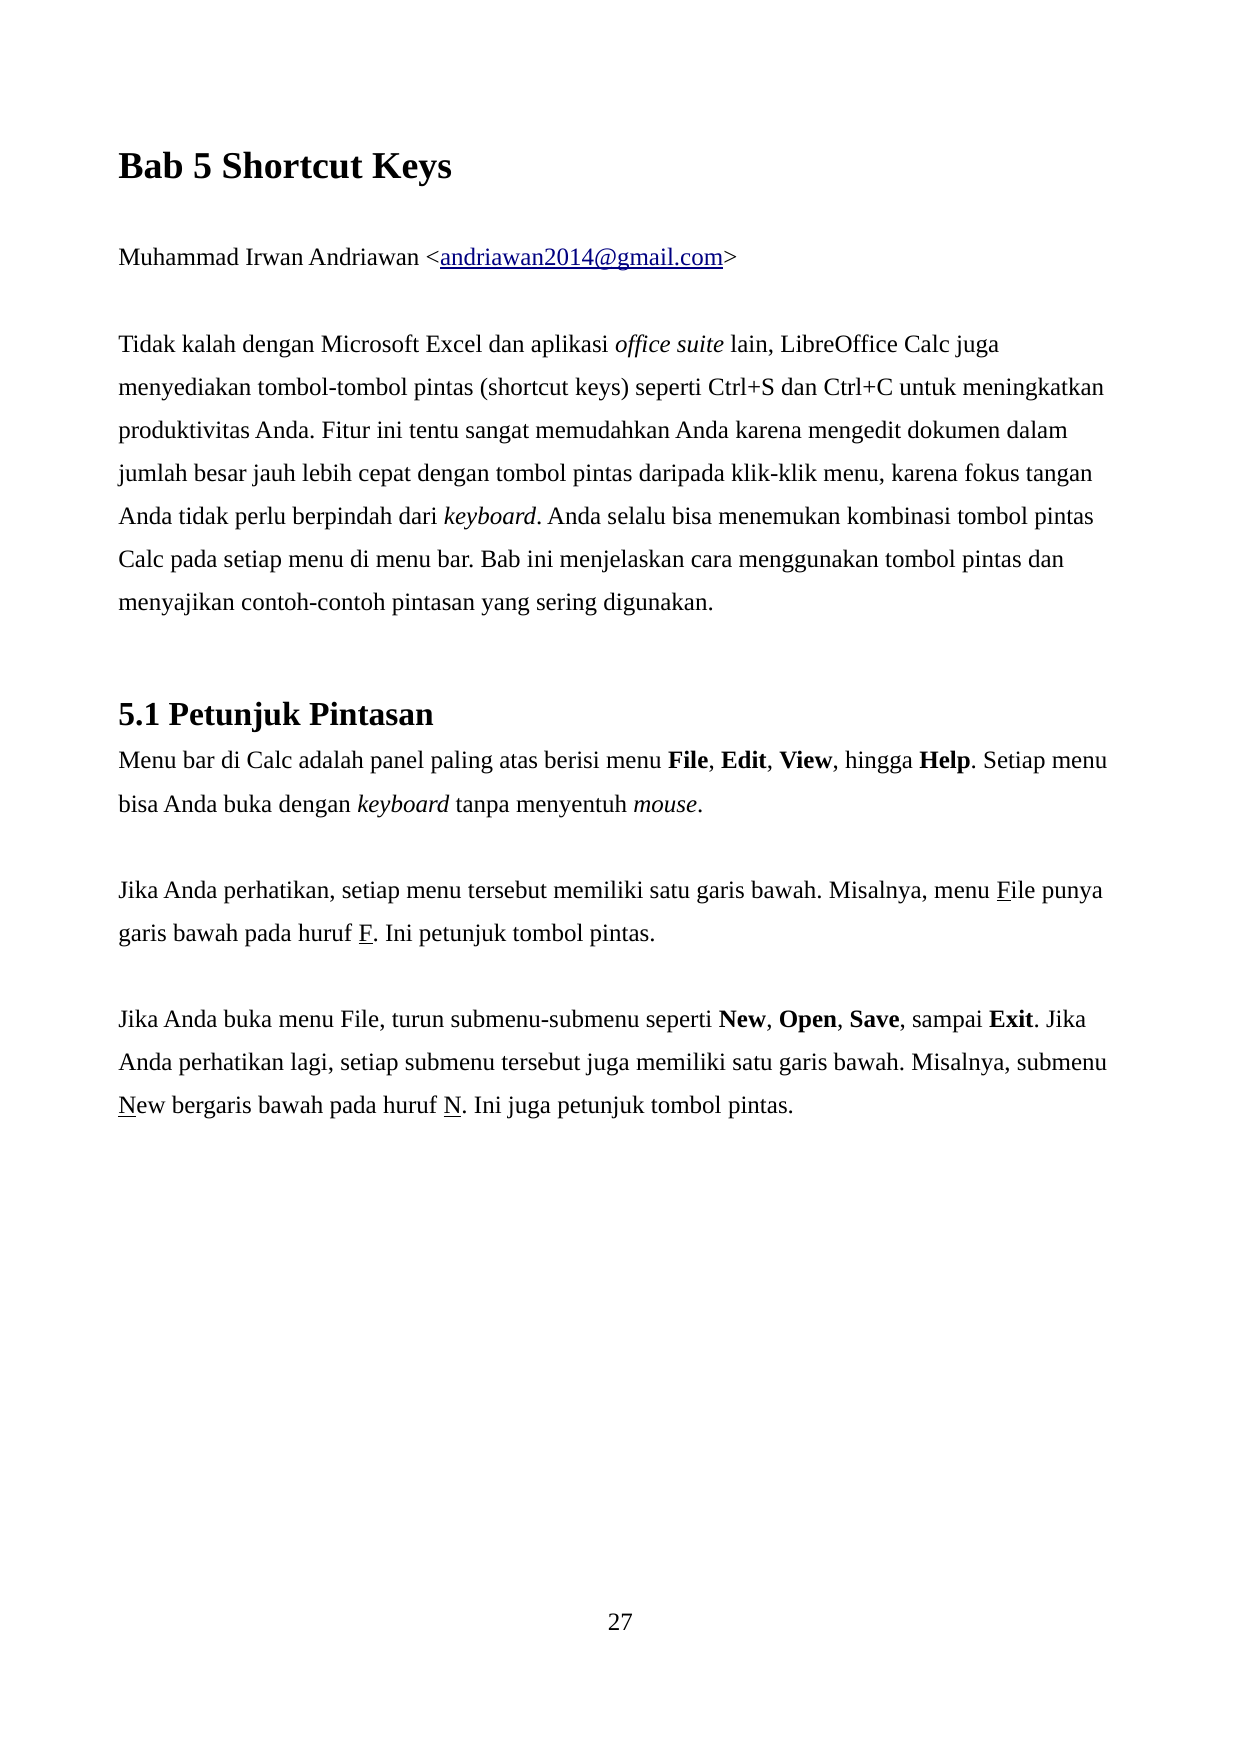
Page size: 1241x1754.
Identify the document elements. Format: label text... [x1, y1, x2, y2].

text Muhammad Irwan Andriawan <andriawan2014@gmail.com> [118, 242, 1122, 271]
subtitle Bab 5 Shortcut Keys [118, 143, 1122, 187]
text Jika Anda buka menu File, turun submenu-submenu seperti New, Open, Save, sampai Exit. Jika Anda perhatikan lagi, setiap submenu tersebut juga memiliki satu garis bawah. Misalnya, submenu New bergaris bawah pada huruf N. Ini juga petunjuk tombol pintas. [118, 1004, 1122, 1119]
text Menu bar di Calc adalah panel paling atas berisi menu File, Edit, View, hingga Help. Setiap menu bisa Anda buka dengan keyboard tanpa menyentuh mouse. [118, 746, 1122, 817]
subtitle 5.1 Petunjuk Pintasan [118, 694, 1122, 733]
text Jika Anda perhatikan, setiap menu tersebut memiliki satu garis bawah. Misalnya, menu File punya garis bawah pada huruf F. Ini petunjuk tombol pintas. [118, 875, 1122, 947]
text Tidak kalah dengan Microsoft Excel dan aplikasi office suite lain, LibreOffice Calc juga menyediakan tombol-tombol pintas (shortcut keys) seperti Ctrl+S dan Ctrl+C untuk meningkatkan produktivitas Anda. Fitur ini tentu sangat memudahkan Anda karena mengedit dokumen dalam jumlah besar jauh lebih cepat dengan tombol pintas daripada klik-klik menu, karena fokus tangan Anda tidak perlu berpindah dari keyboard. Anda selalu bisa menemukan kombinasi tombol pintas Calc pada setiap menu di menu bar. Bab ini menjelaskan cara menggunakan tombol pintas dan menyajikan contoh-contoh pintasan yang sering digunakan. [118, 329, 1122, 616]
